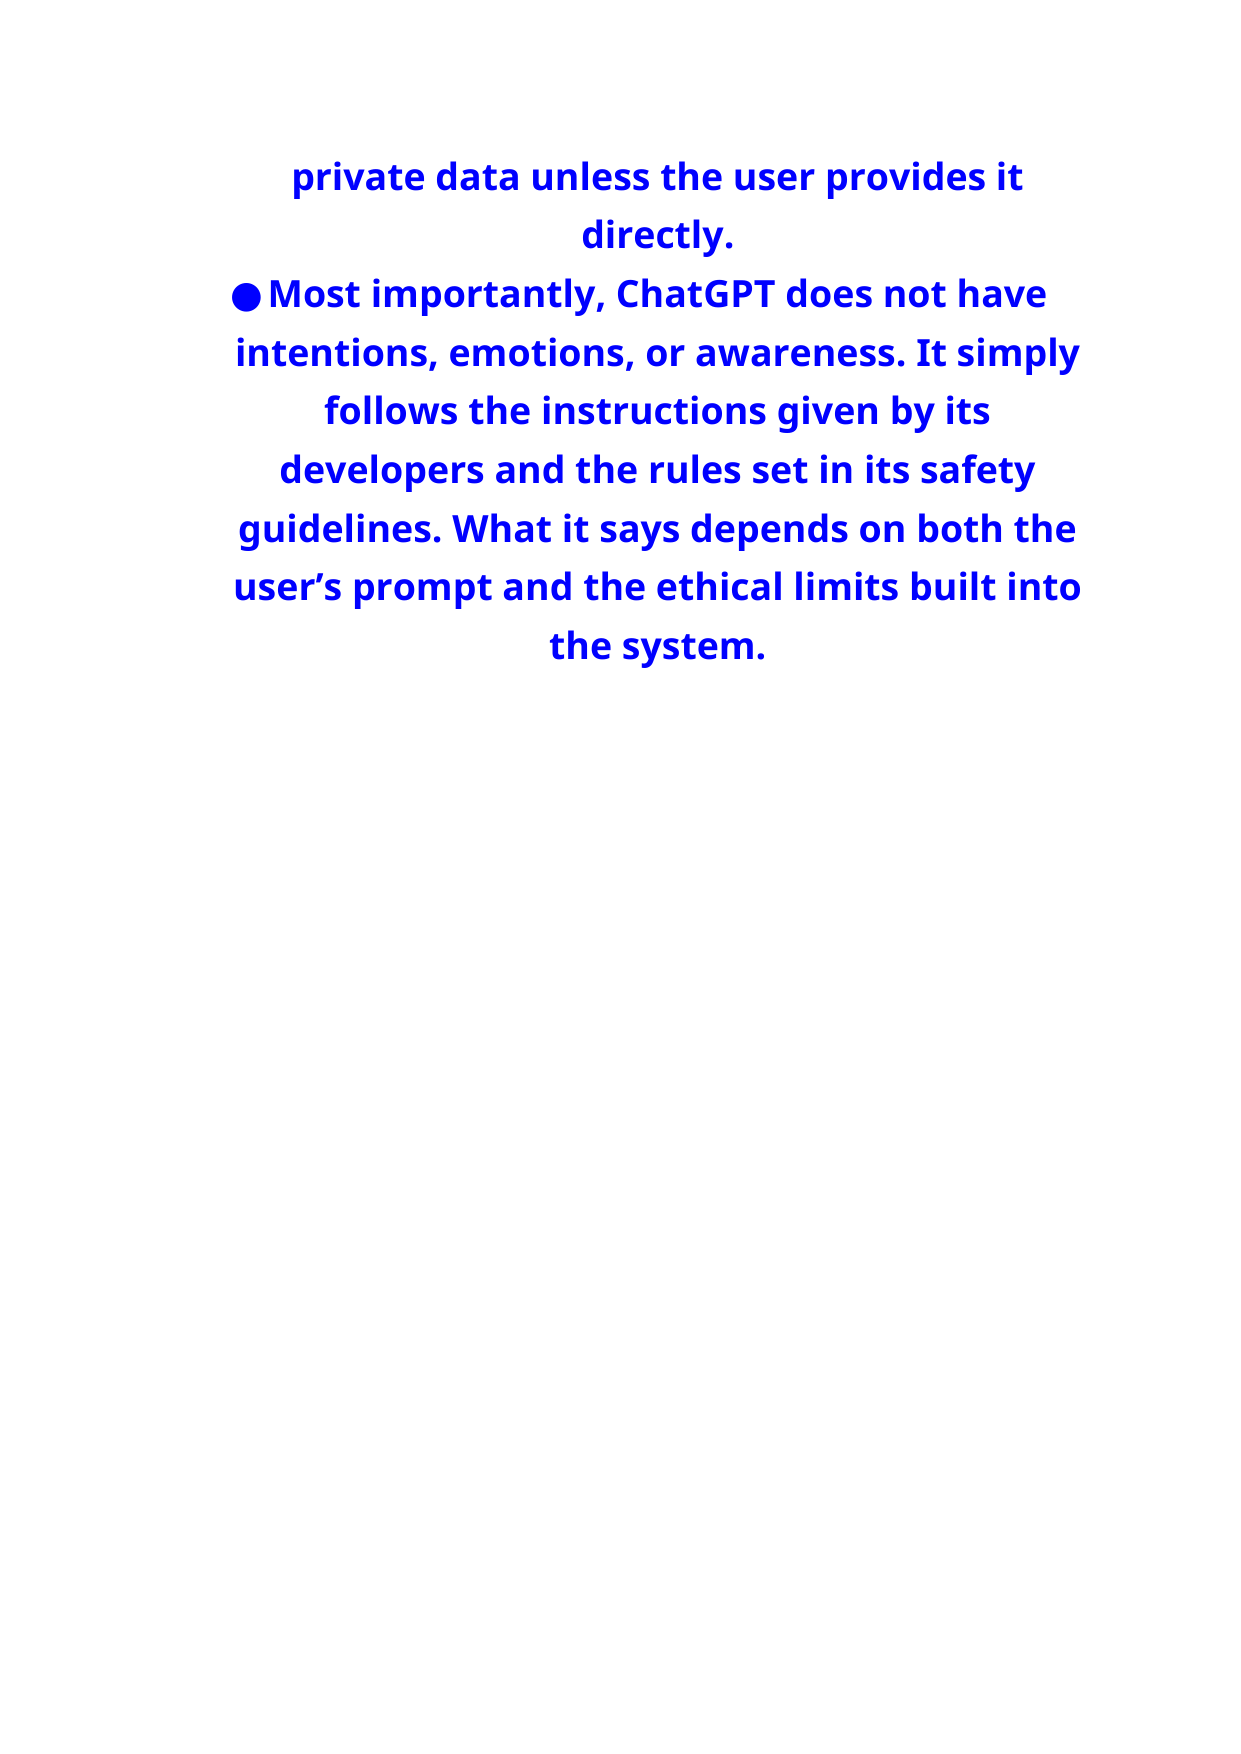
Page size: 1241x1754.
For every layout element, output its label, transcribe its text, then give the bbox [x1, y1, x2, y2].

list Most importantly, ChatGPT does not have intentions, emotions, or awareness. It simply follows the instructions given by its developers and the rules set in its safety guidelines. What it says depends on both the user’s prompt and the ethical limits built into the system. [187, 267, 1090, 670]
list private data unless the user provides it directly. [187, 150, 1090, 260]
